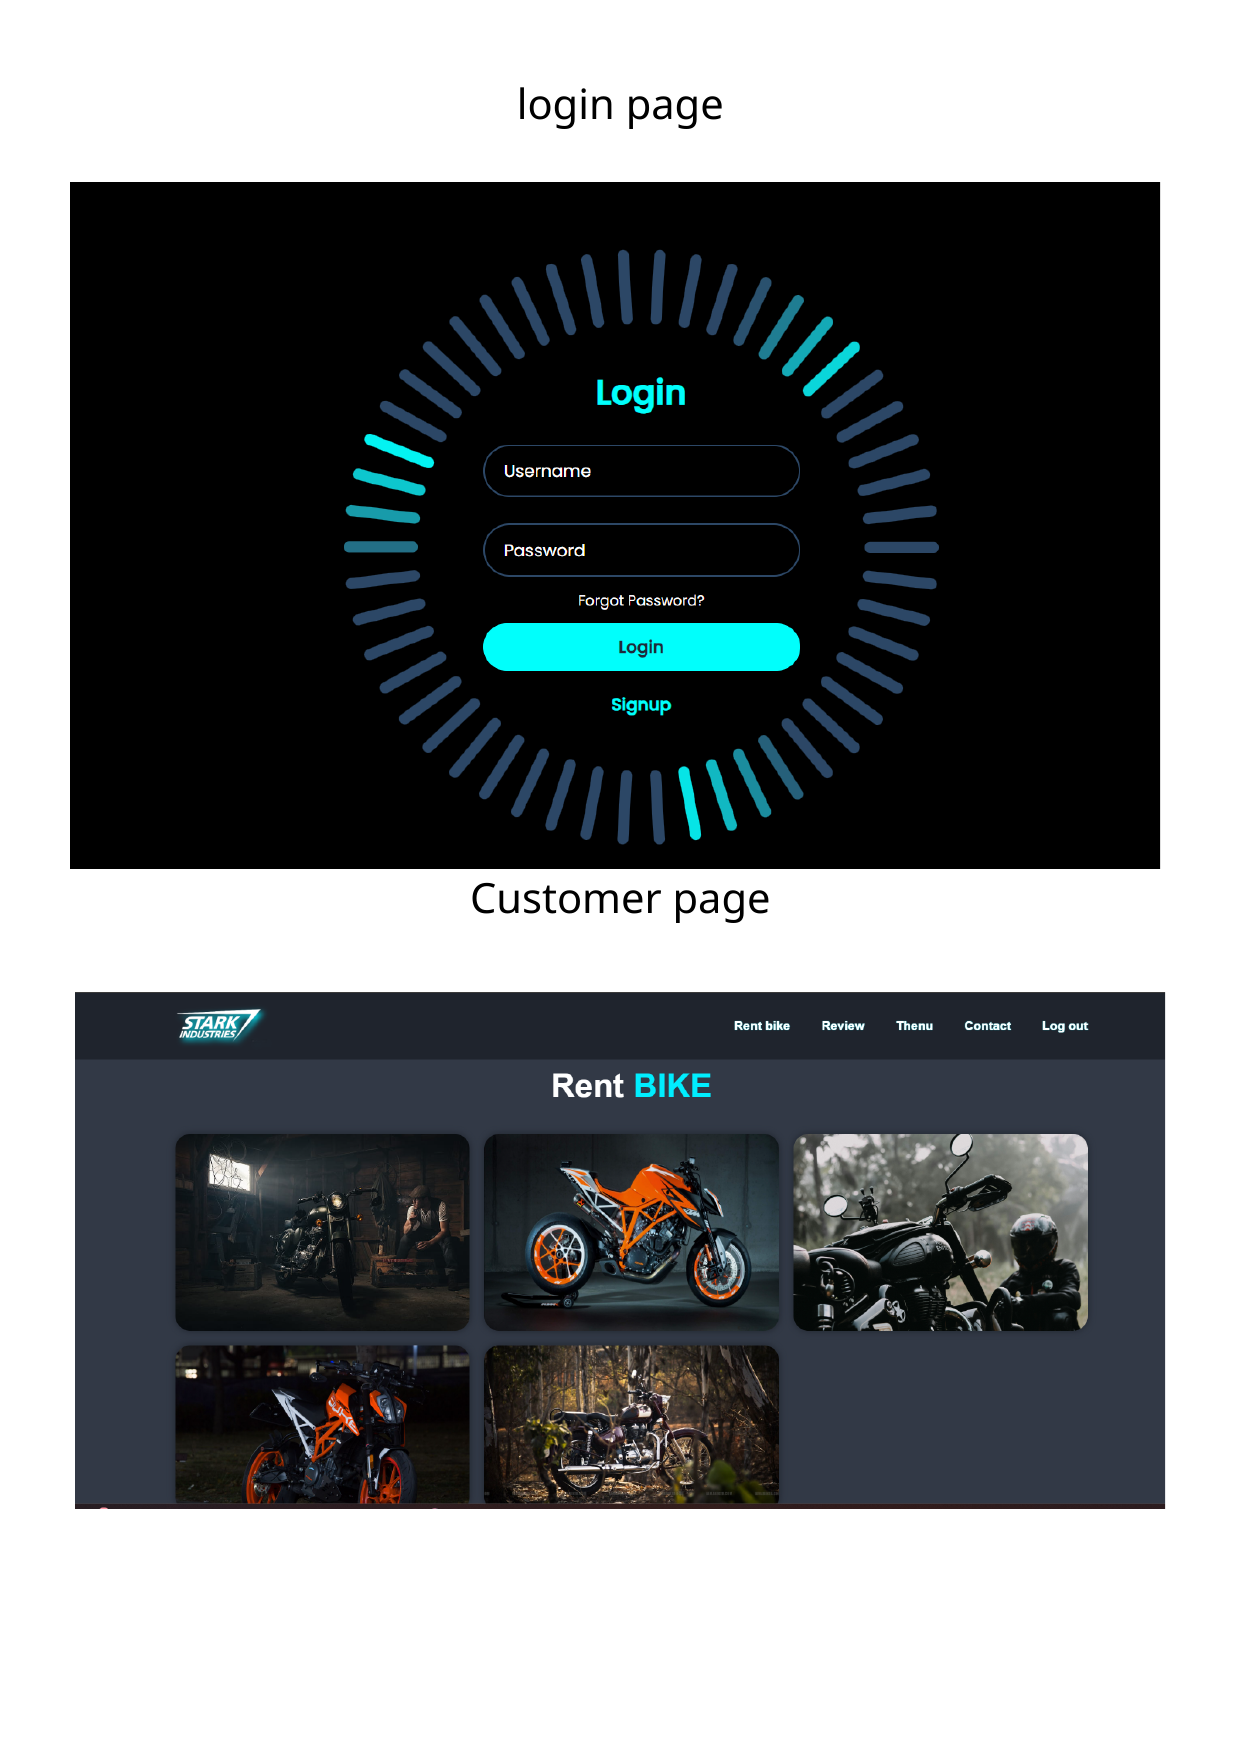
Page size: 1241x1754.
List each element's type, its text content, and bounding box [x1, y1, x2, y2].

text Customer page [75, 244, 1165, 926]
text login page [75, 75, 1165, 132]
